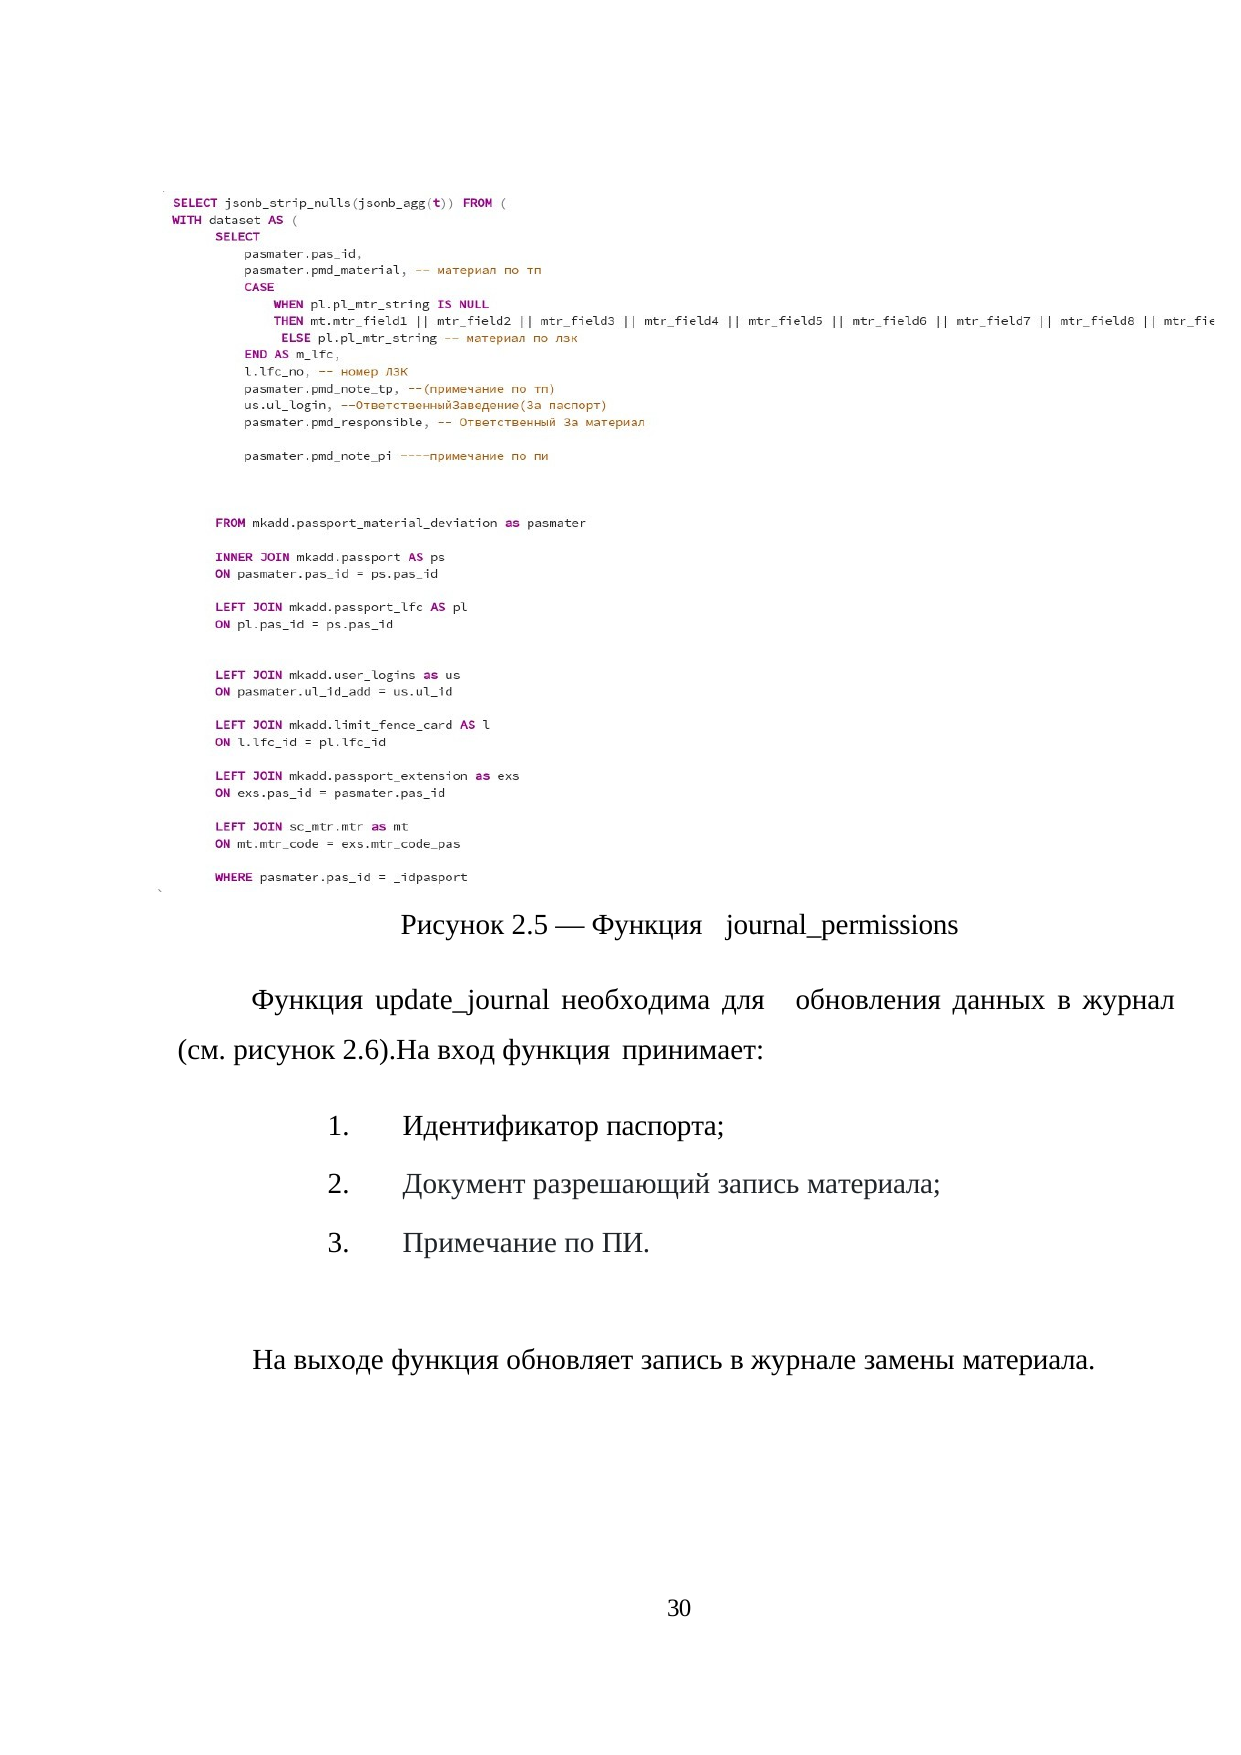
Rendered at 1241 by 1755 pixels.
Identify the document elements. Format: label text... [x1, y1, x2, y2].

text Функция update_journal необходима для обновления данных в журнал (см. рисунок 2.6).На вход функция принимает: [177, 982, 1180, 1066]
text Рисунок 2.5 — Функция journal_permissions [118, 907, 1241, 940]
text На выходе функция обновляет запись в журнале замены материала. [118, 1342, 1229, 1376]
picture [155, 191, 1215, 892]
list Идентификатор паспорта; [327, 1108, 1241, 1141]
list Примечание по ПИ. [327, 1225, 1241, 1258]
list Документ разрешающий запись материала; [327, 1166, 1241, 1200]
